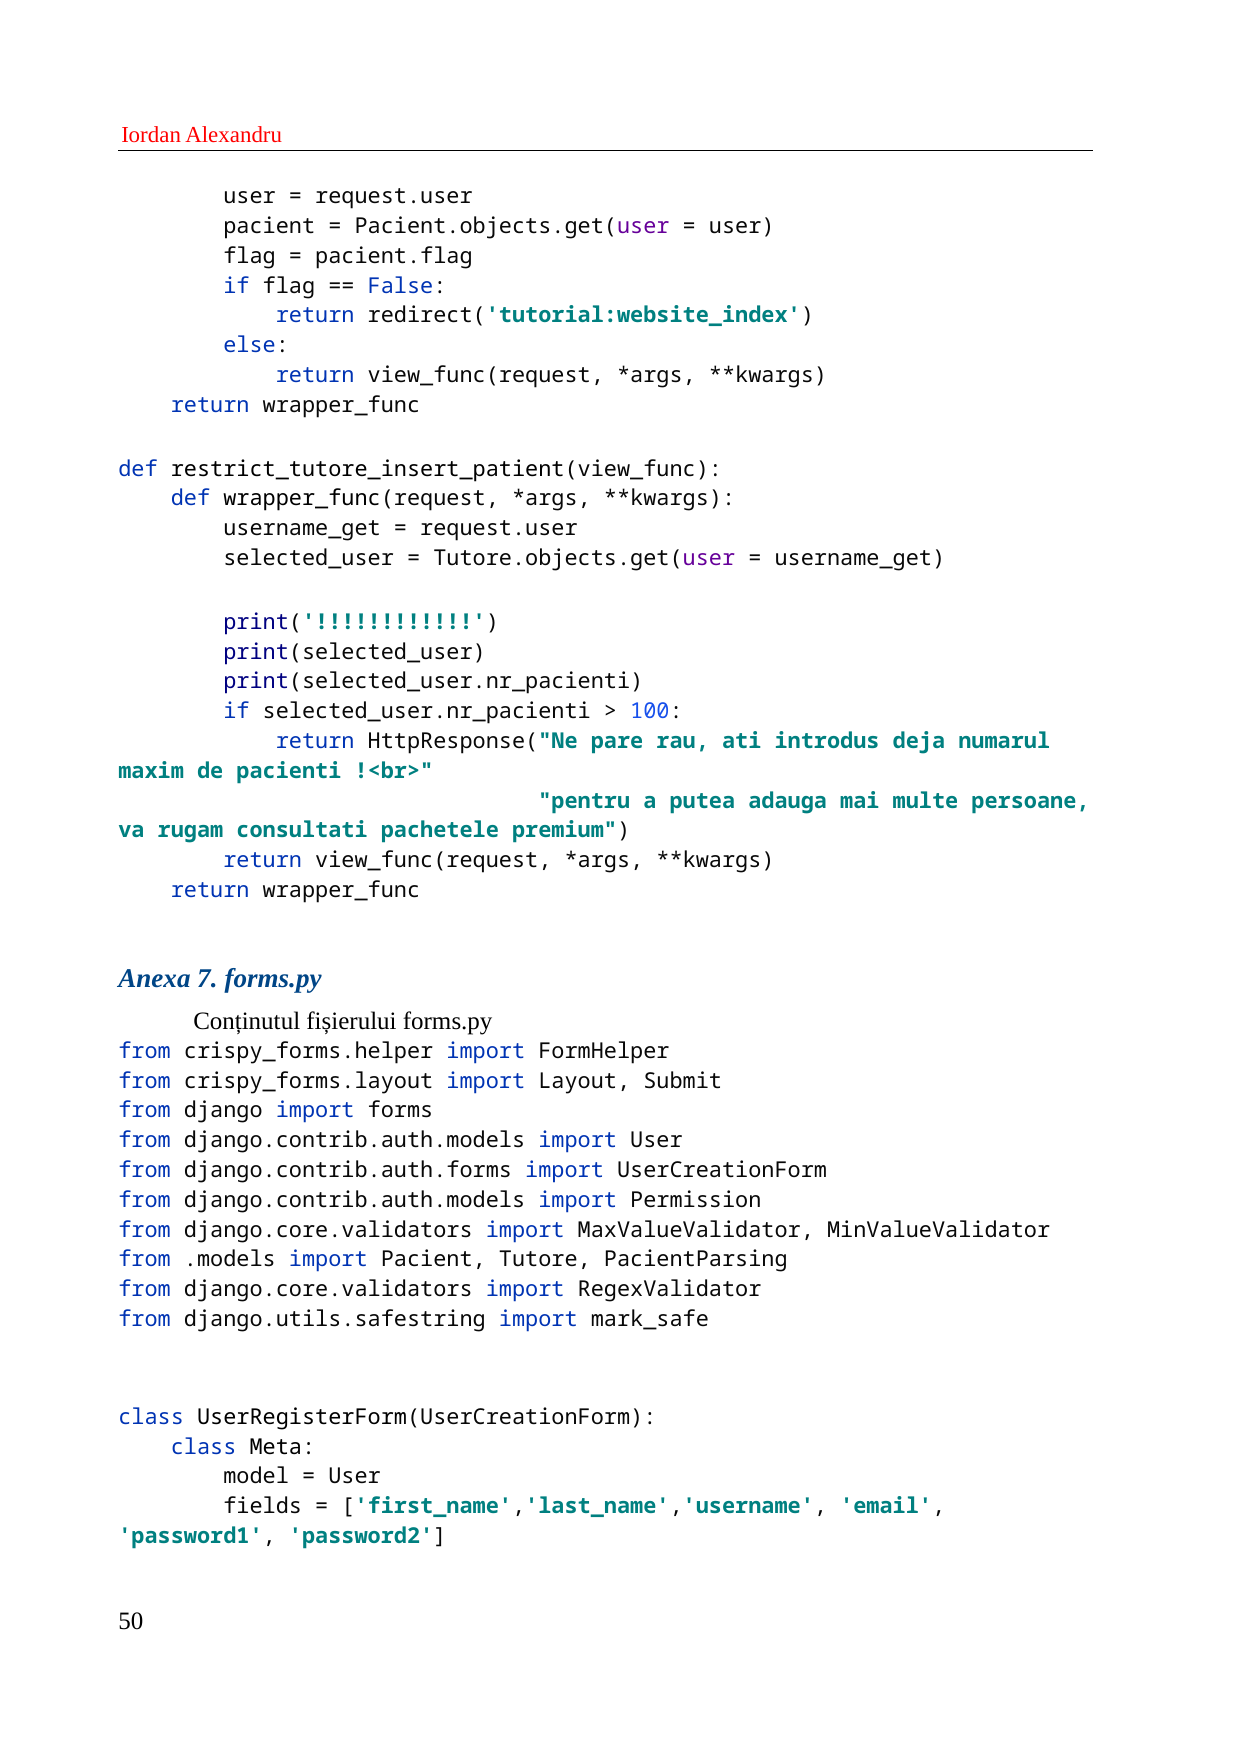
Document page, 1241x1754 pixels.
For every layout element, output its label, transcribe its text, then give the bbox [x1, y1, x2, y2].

text from crispy_forms.helper import FormHelper from crispy_forms.layout import Layout, Submit from django import forms from django.contrib.auth.models import User from django.contrib.auth.forms import UserCreationForm from django.contrib.auth.models import Permission from django.core.validators import MaxValueValidator, MinValueValidator from .models import Pacient, Tutore, PacientParsing from django.core.validators import RegexValidator from django.utils.safestring import mark_safe class UserRegisterForm(UserCreationForm): class Meta: model = User fields = ['first_name','last_name','username', 'email', 'password1', 'password2'] [118, 1035, 1093, 1550]
text user = request.user pacient = Pacient.objects.get(user = user) flag = pacient.flag if flag == False: return redirect('tutorial:website_index') else: return view_func(request, *args, **kwargs) return wrapper_func def restrict_tutore_insert_patient(view_func): def wrapper_func(request, *args, **kwargs): username_get = request.user selected_user = Tutore.objects.get(user = username_get) print('!!!!!!!!!!!!') print(selected_user) print(selected_user.nr_pacienti) if selected_user.nr_pacienti > 100: return HttpResponse("Ne pare rau, ati introdus deja numarul maxim de pacienti !<br>" "pentru a putea adauga mai multe persoane, va rugam consultati pachetele premium") return view_func(request, *args, **kwargs) return wrapper_func [118, 180, 1093, 904]
text Conținutul fișierului forms.py [118, 1006, 1093, 1035]
subtitle forms.py [118, 963, 1093, 994]
